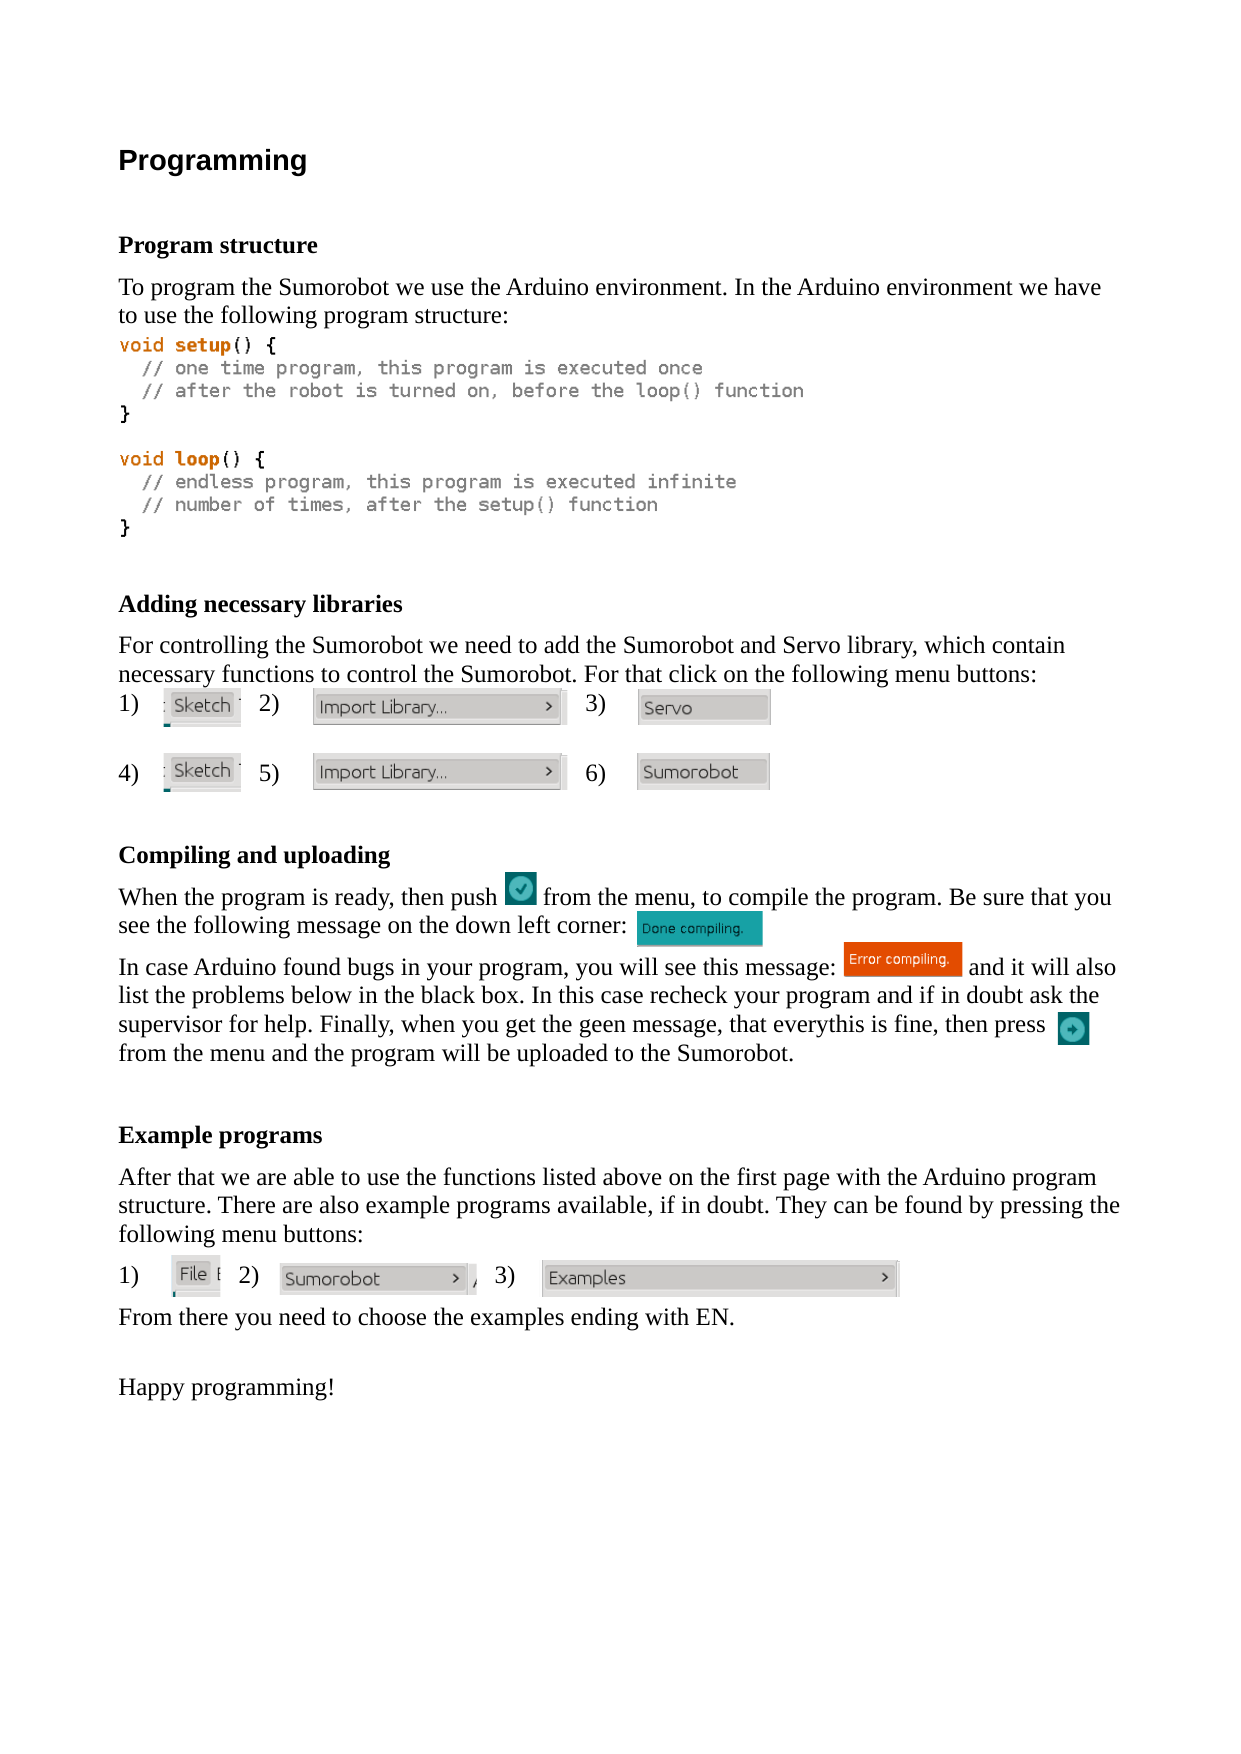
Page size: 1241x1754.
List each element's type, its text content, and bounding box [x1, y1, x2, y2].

text 5) [241, 758, 312, 787]
subtitle Programming [118, 143, 1122, 177]
picture [843, 942, 963, 977]
text Example programs [118, 1120, 1122, 1149]
picture [312, 753, 568, 790]
text 2) 3) [221, 1260, 539, 1289]
text [772, 758, 1122, 787]
picture [539, 1260, 900, 1297]
picture [171, 1255, 221, 1297]
text When the program is ready, then push from the menu, to compile the program. Be sure that you see the following message on the down left corner: [118, 882, 1122, 939]
text [900, 1260, 1122, 1289]
text After that we are able to use the functions listed above on the first page with the Arduino program structure. There are also example programs available, if in doubt. They can be found by pressing the following menu buttons: [118, 1162, 1122, 1248]
text For controlling the Sumorobot we need to add the Sumorobot and Servo library, which contain necessary functions to control the Sumorobot. For that click on the following menu buttons: 1) 2) 3) [118, 630, 1122, 745]
text In case Arduino found bugs in your program, you will see this message: and it will also list the problems below in the black box. In this case recheck your program and if in doubt ask the supervisor for help. Finally, when you get the geen message, that everythis is fine, then press from the menu and the program will be uploaded to the Sumorobot. [118, 952, 1122, 1067]
picture [119, 335, 805, 539]
text 6) [568, 758, 634, 787]
text Program structure [118, 230, 1122, 259]
picture [163, 753, 241, 792]
text To program the Sumorobot we use the Arduino environment. In the Arduino environment we have to use the following program structure: [118, 272, 1122, 329]
picture [279, 1263, 477, 1295]
text 4) [118, 758, 163, 787]
picture [637, 911, 763, 947]
picture [637, 689, 772, 725]
text From there you need to choose the examples ending with EN. [118, 1302, 1122, 1359]
text Adding necessary libraries [118, 589, 1122, 618]
picture [312, 688, 568, 725]
text Compiling and uploading [118, 840, 1122, 869]
picture [505, 872, 537, 905]
text Happy programming! [118, 1372, 1122, 1400]
text 1) [118, 1260, 171, 1289]
picture [634, 753, 772, 790]
picture [1057, 1012, 1090, 1045]
picture [163, 688, 241, 727]
